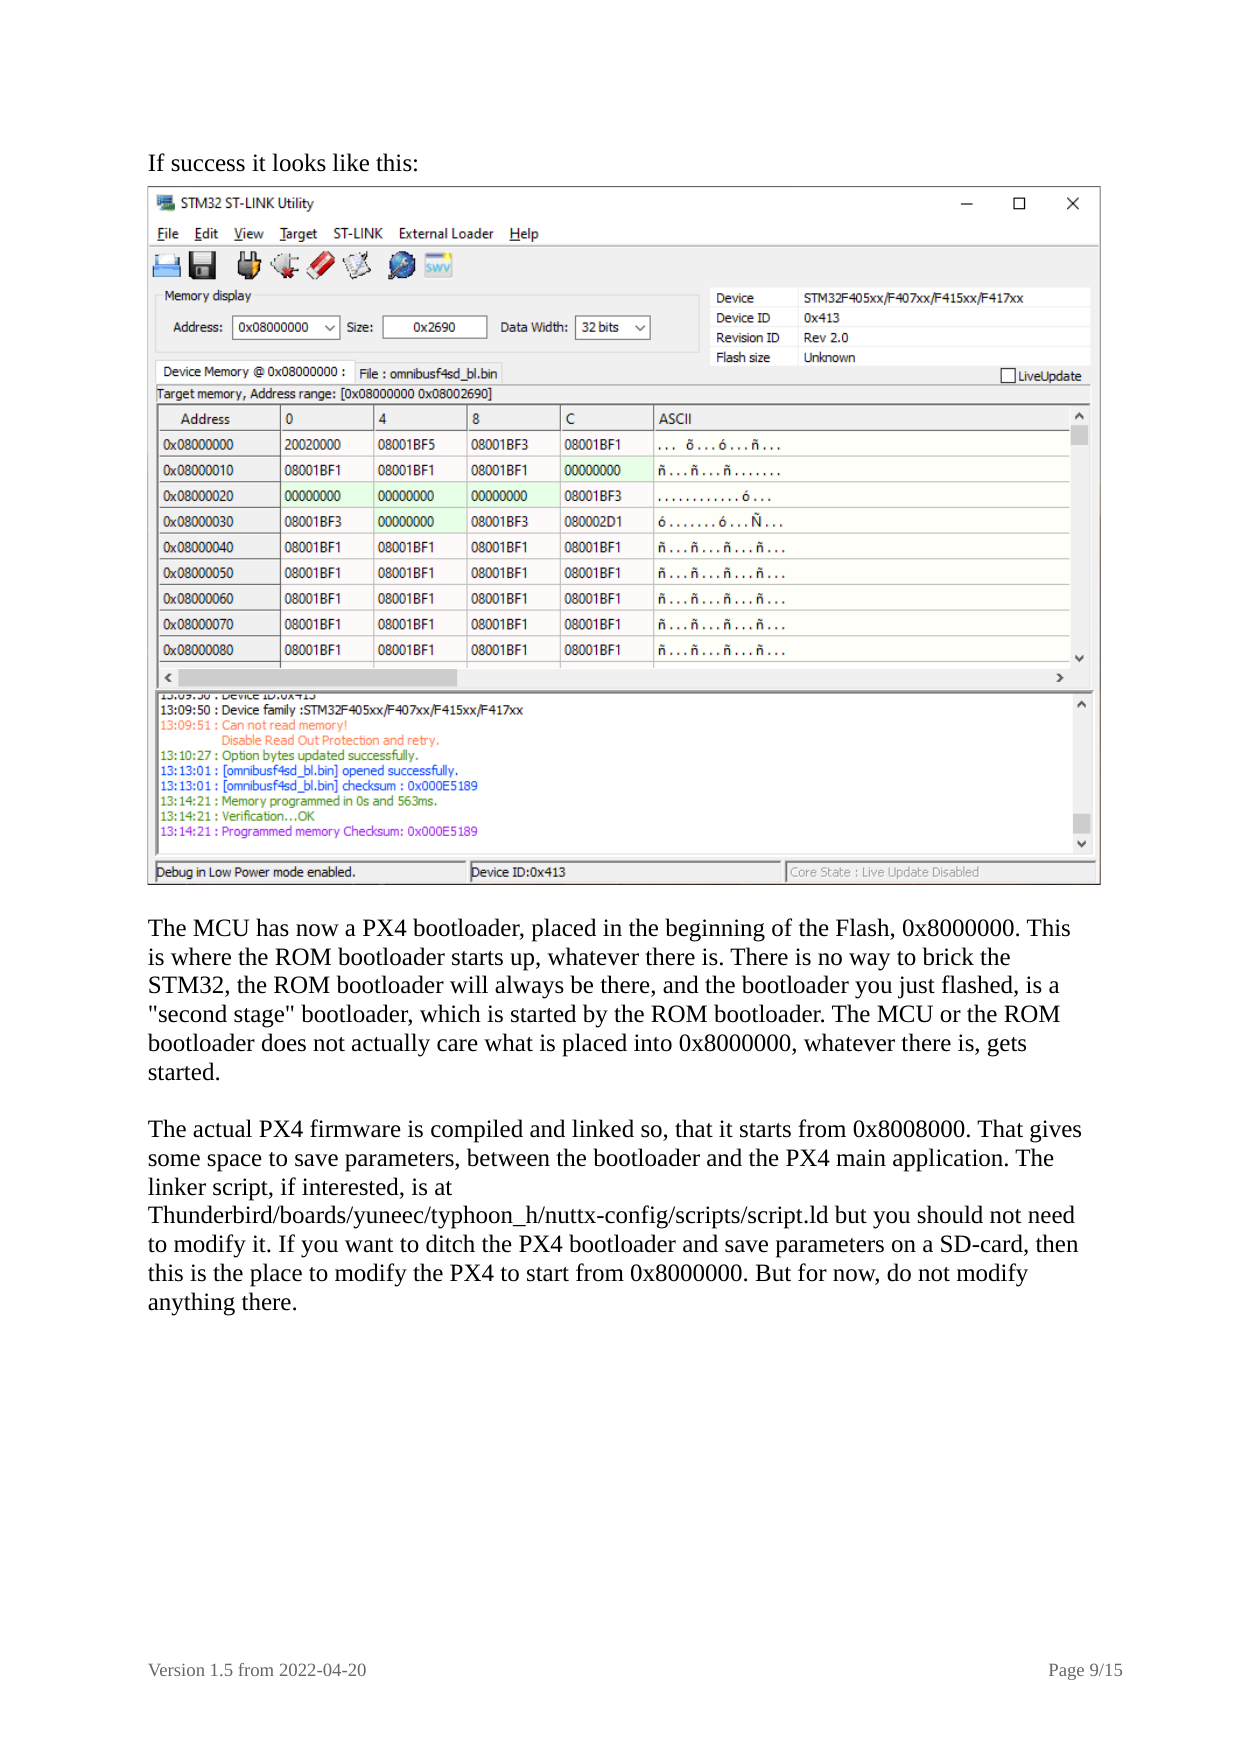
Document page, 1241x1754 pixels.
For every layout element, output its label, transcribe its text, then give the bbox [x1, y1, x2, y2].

text The MCU has now a PX4 bootloader, placed in the beginning of the Flash, 0x8000000. This is where the ROM bootloader starts up, whatever there is. There is no way to brick the STM32, the ROM bootloader will always be there, and the bootloader you just flashed, is a "second stage" bootloader, which is started by the ROM bootloader. The MCU or the ROM bootloader does not actually care what is placed into 0x8000000, whatever there is, gets started. [148, 913, 1093, 1085]
picture [147, 186, 1101, 885]
text The actual PX4 firmware is compiled and linked so, that it starts from 0x8008000. That gives some space to save parameters, between the bootloader and the PX4 main application. The linker script, if interested, is at Thunderbird/boards/yuneec/typhoon_h/nuttx-config/scripts/script.ld but you should not need to modify it. If you want to ditch the PX4 bootloader and save parameters on a SD-card, then this is the place to modify the PX4 to start from 0x8000000. But for now, do not modify anything there. [148, 1114, 1093, 1315]
text If success it looks like this: [148, 148, 1093, 176]
